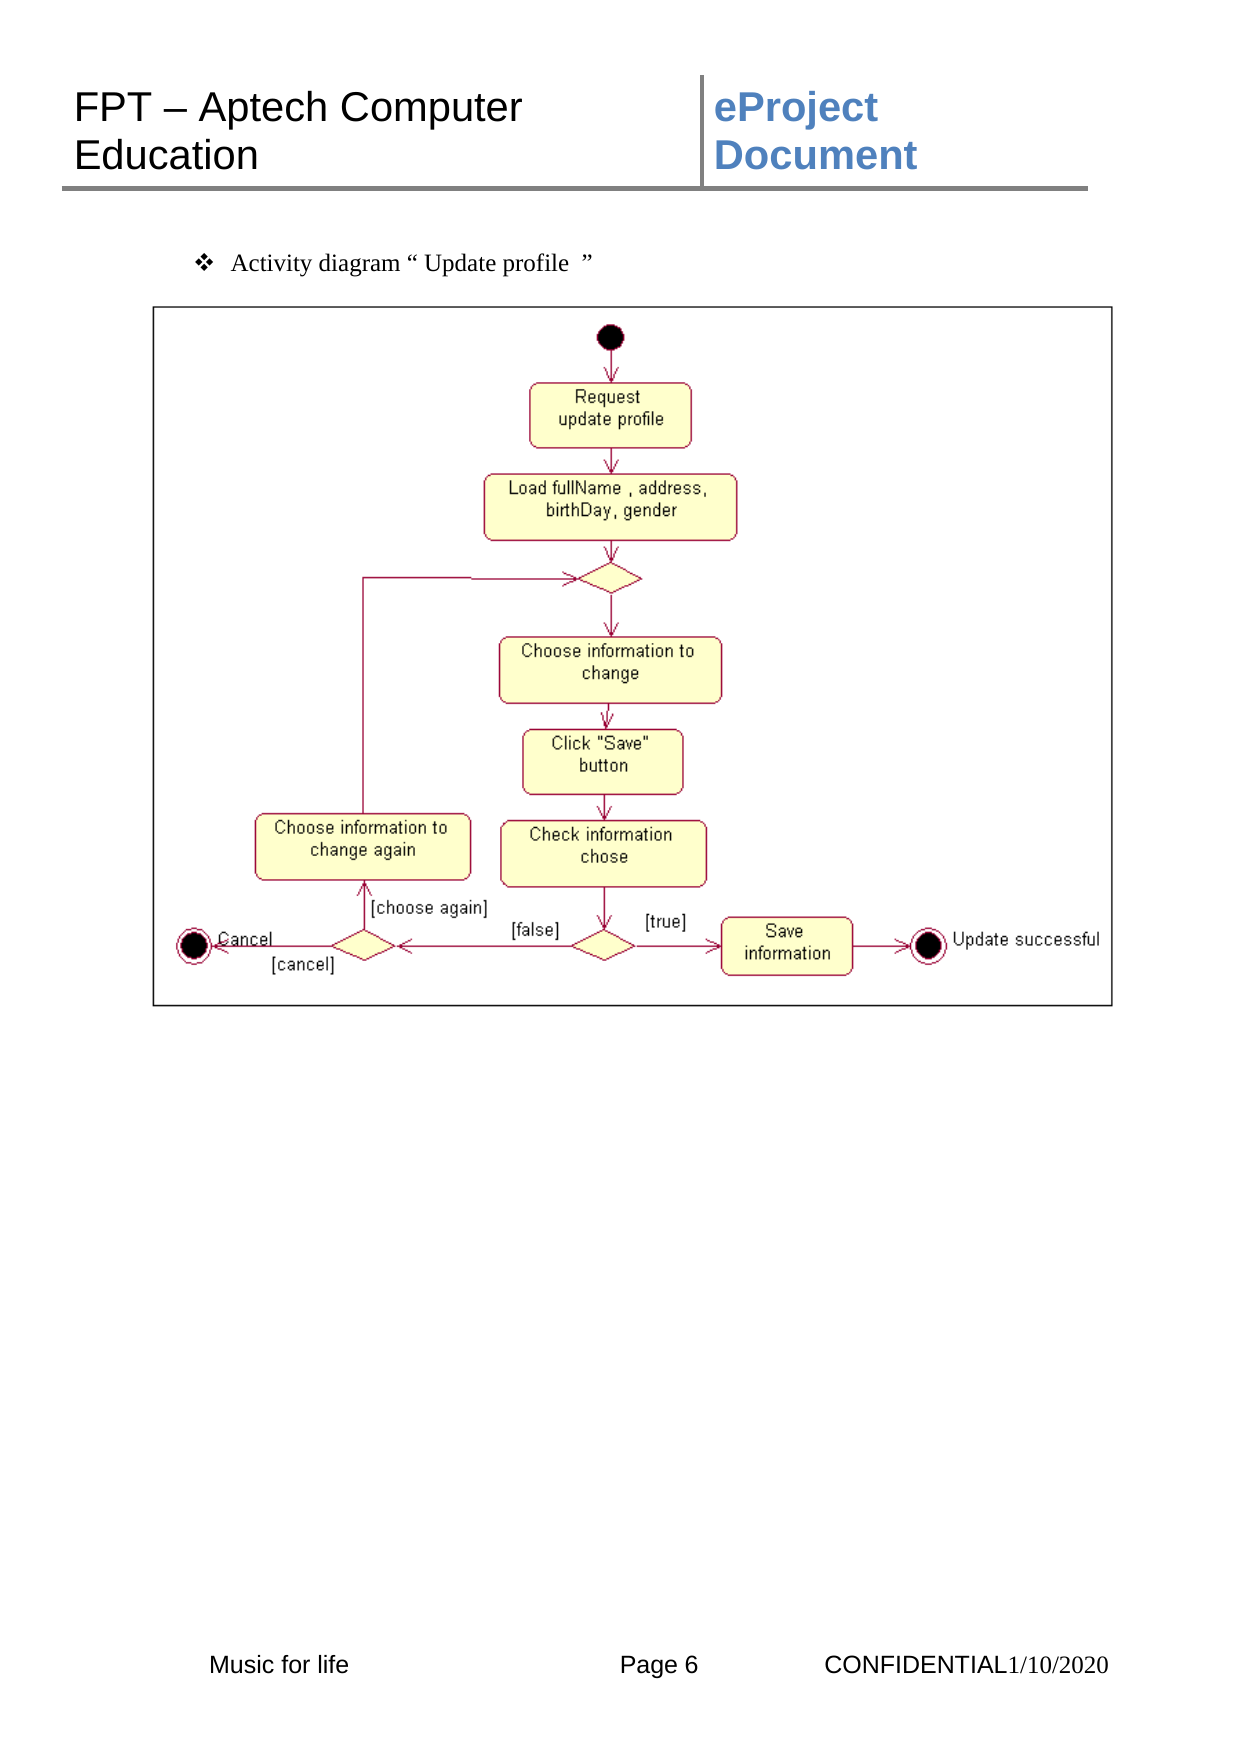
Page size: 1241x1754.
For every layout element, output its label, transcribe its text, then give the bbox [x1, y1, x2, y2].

picture [146, 302, 1120, 1012]
list Activity diagram “ Update profile ” [193, 248, 1172, 277]
